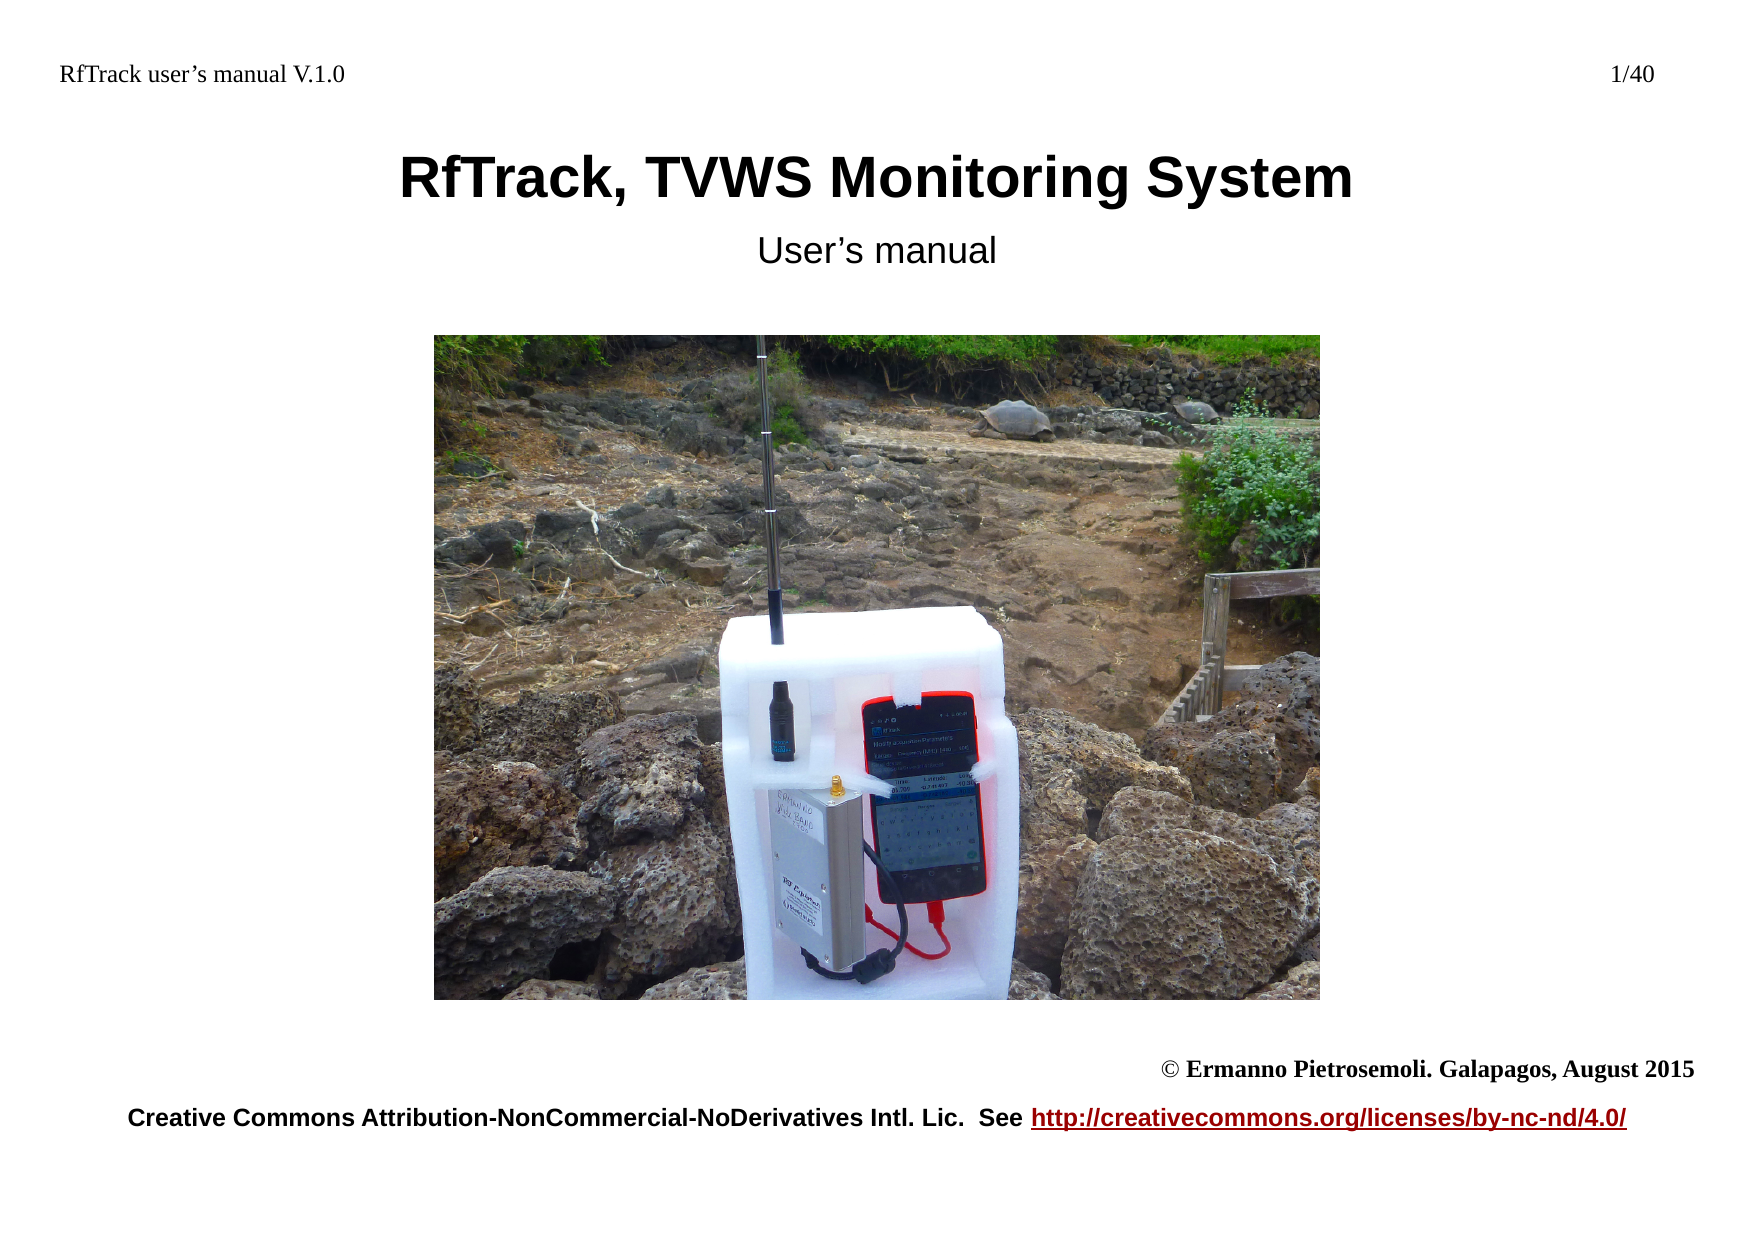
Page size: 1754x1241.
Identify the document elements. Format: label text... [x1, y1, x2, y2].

title RfTrack, TVWS Monitoring System [59, 142, 1695, 209]
picture [434, 335, 1320, 1000]
text Creative Commons Attribution-NonCommercial-NoDerivatives Intl. Lic. See http://creativecommons.org/licenses/by-nc-nd/4.0/ [59, 1103, 1695, 1132]
text © Ermanno Pietrosemoli. Galapagos, August 2015 [59, 1054, 1695, 1083]
subtitle User’s manual [59, 228, 1695, 271]
